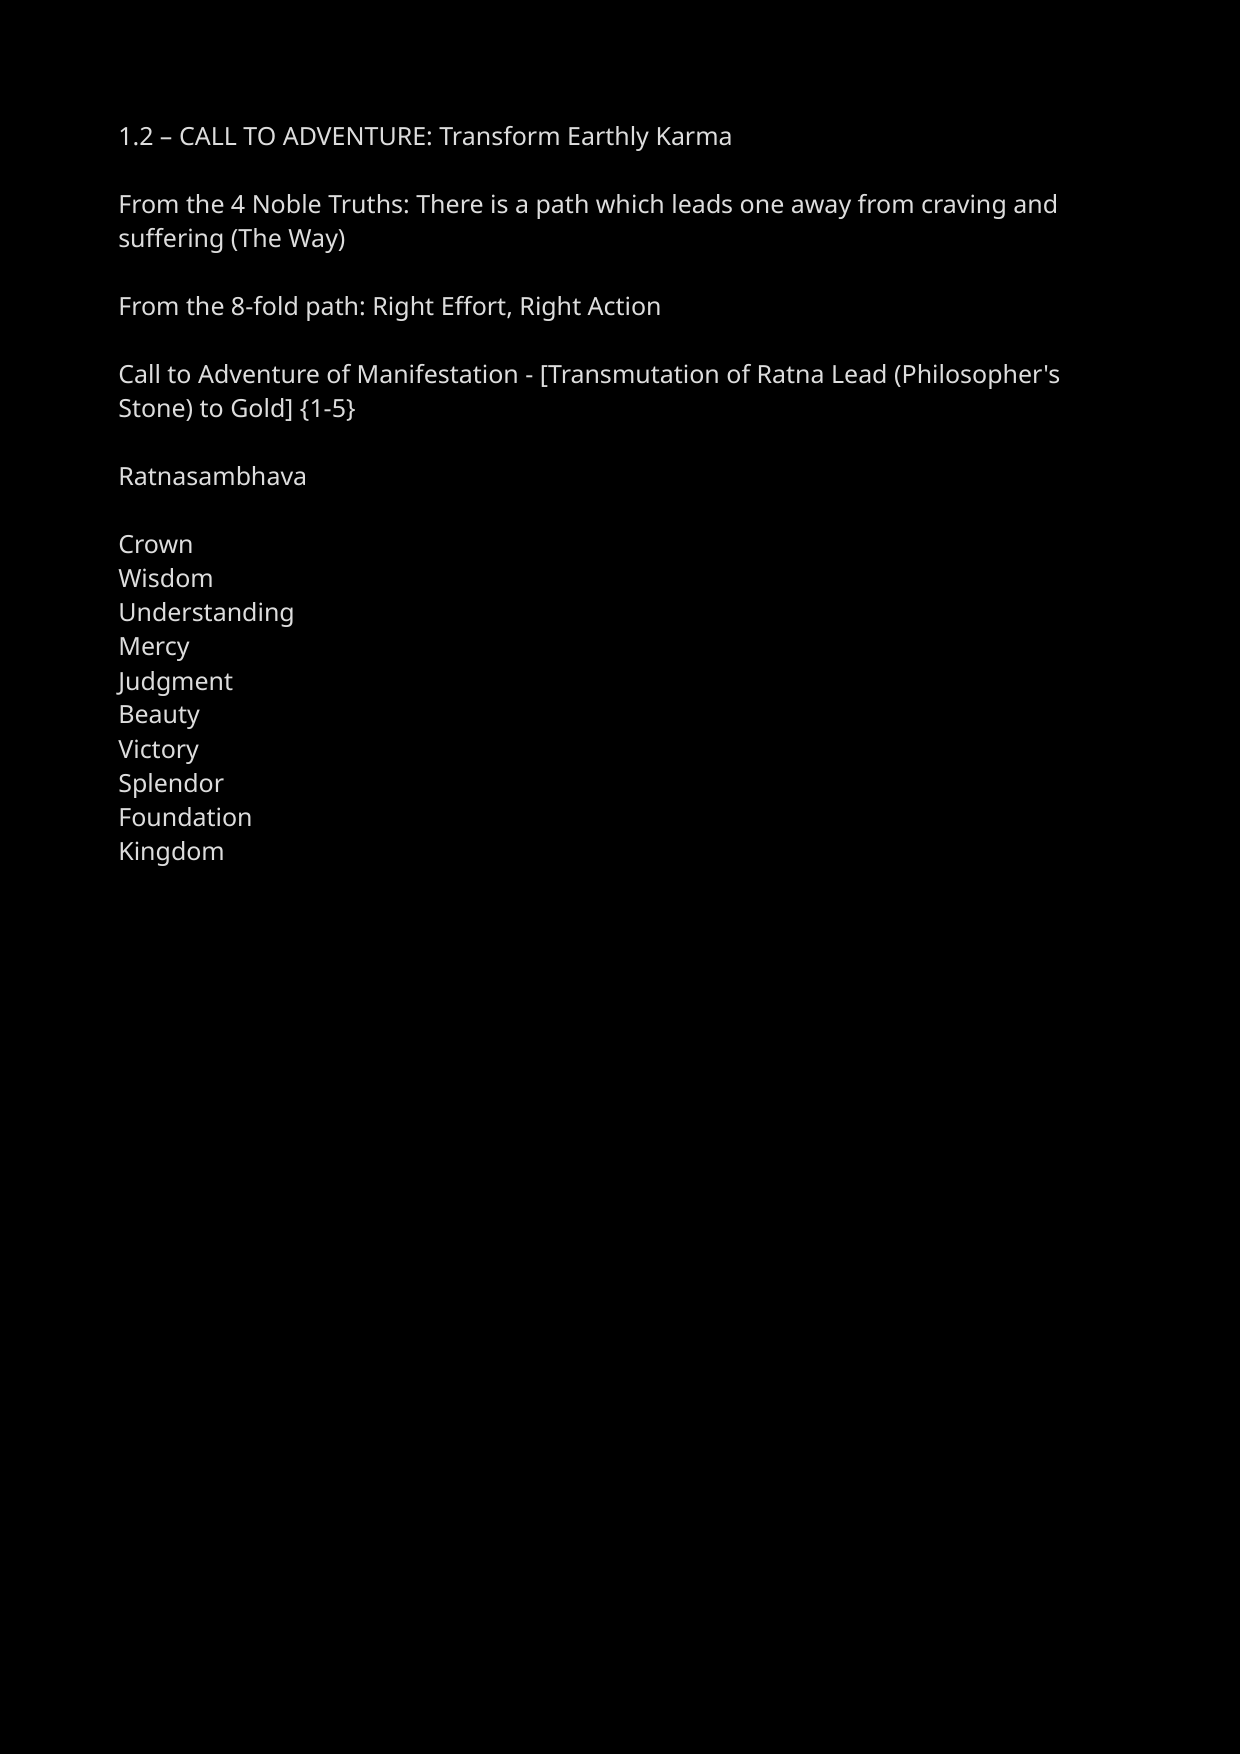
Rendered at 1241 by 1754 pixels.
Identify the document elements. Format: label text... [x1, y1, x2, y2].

text Victory [118, 731, 1122, 765]
text Kingdom [118, 833, 1122, 867]
text Foundation [118, 799, 1122, 833]
text 1.2 – CALL TO ADVENTURE: Transform Earthly Karma [118, 118, 1122, 152]
text Splendor [118, 765, 1122, 799]
text Mercy [118, 629, 1122, 663]
text Call to Adventure of Manifestation - [Transmutation of Ratna Lead (Philosopher's Stone) to Gold] {1-5} [118, 357, 1122, 425]
text Ratnasambhava [118, 459, 1122, 493]
text From the 4 Noble Truths: There is a path which leads one away from craving and suffering (The Way) [118, 186, 1122, 254]
text From the 8-fold path: Right Effort, Right Action [118, 288, 1122, 322]
text Wisdom [118, 561, 1122, 595]
text Beauty [118, 697, 1122, 731]
text Crown [118, 527, 1122, 561]
text Judgment [118, 663, 1122, 697]
text Understanding [118, 595, 1122, 629]
